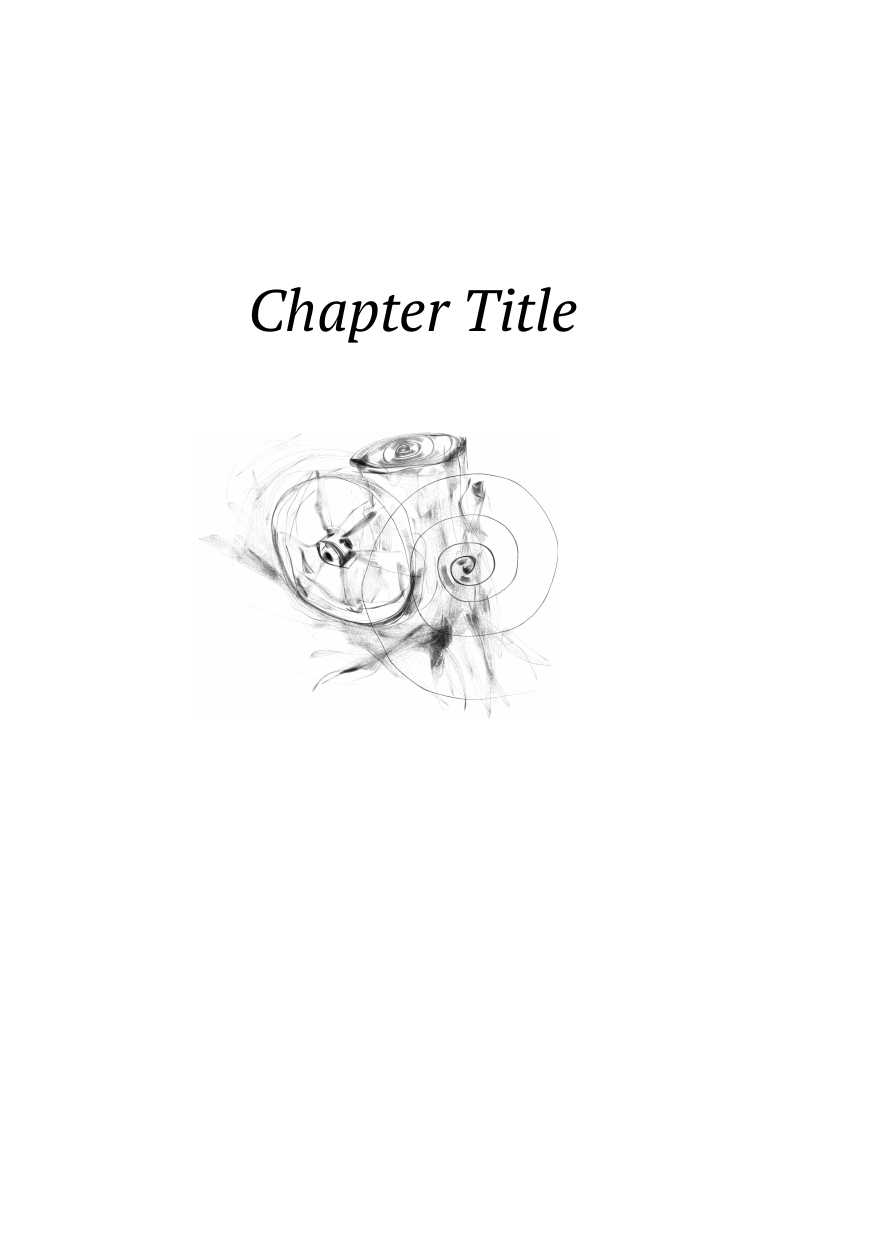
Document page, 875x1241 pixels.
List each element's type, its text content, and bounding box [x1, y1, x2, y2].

picture [198, 432, 558, 719]
subtitle Chapter Title [61, 272, 726, 347]
